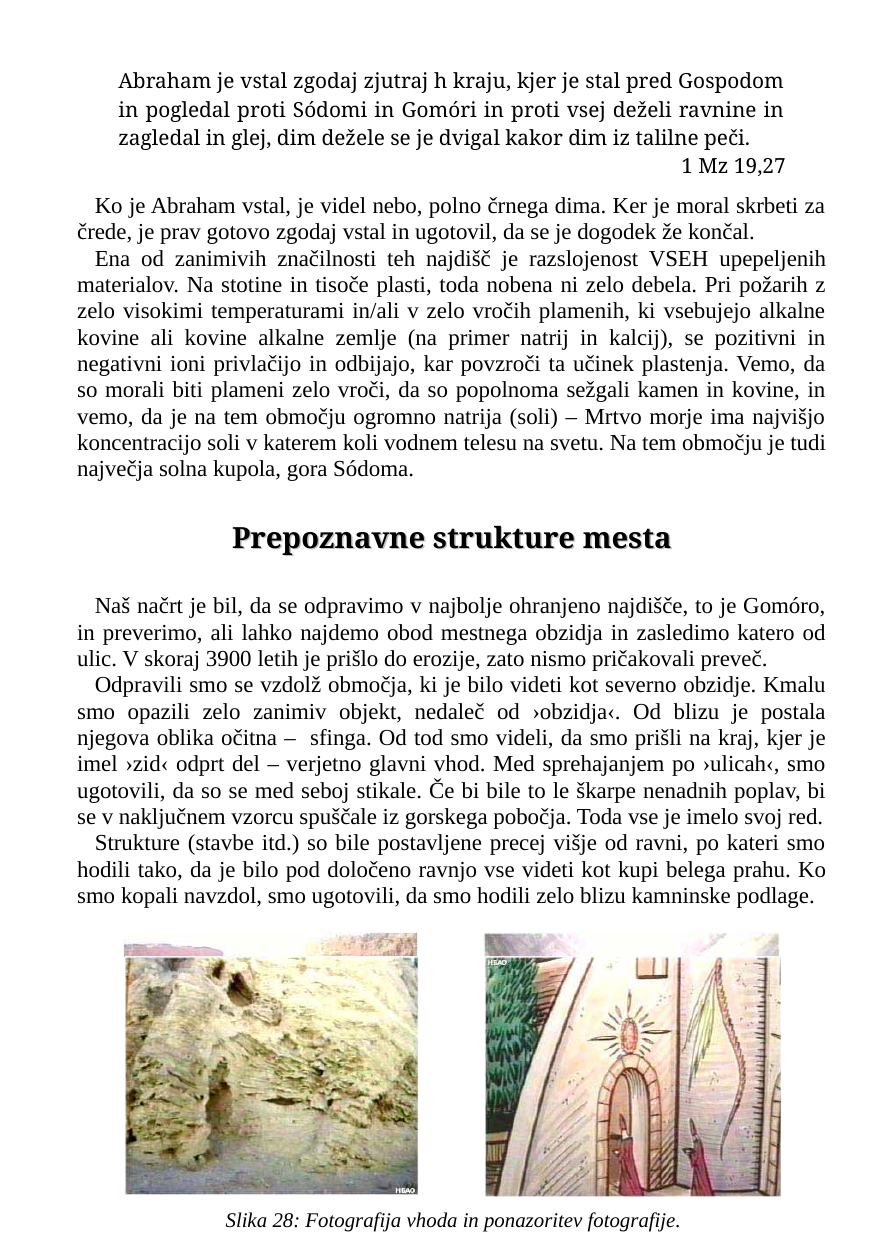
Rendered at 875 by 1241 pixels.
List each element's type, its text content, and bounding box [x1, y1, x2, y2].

text Slika 27: Fotografija obzidja in ponazoritev fotografije. [84, 933, 123, 1208]
text Slika 28: Fotografija vhoda in ponazoritev fotografije. [85, 957, 821, 1232]
text Abraham je vstal zgodaj zjutraj h kraju, kjer je stal pred Gospodom in pogledal proti Sódomi in Gomóri in proti vsej deželi ravnine in zagledal in glej, dim dežele se je dvigal kakor dim iz talilne peči. 1 Mz 19,27 [118, 66, 785, 180]
picture [483, 932, 782, 1197]
text Ena od zanimivih značilnosti teh najdišč je razslojenost VSEH upepeljenih materialov. Na stotine in tisoče plasti, toda nobena ni zelo debela. Pri požarih z zelo visokimi temperaturami in/ali v zelo vročih plamenih, ki vsebujejo alkalne kovine ali kovine alkalne zemlje (na primer natrij in kalcij), se pozitivni in negativni ioni privlačijo in odbijajo, kar povzroči ta učinek plastenja. Vemo, da so morali biti plameni zelo vroči, da so popolnoma sežgali kamen in kovine, in vemo, da je na tem območju ogromno natrija (soli) – Mrtvo morje ima najvišjo koncentracijo soli v katerem koli vodnem telesu na svetu. Na tem območju je tudi največja solna kupola, gora Sódoma. [77, 244, 827, 482]
text Ko je Abraham vstal, je videl nebo, polno črnega dima. Ker je moral skrbeti za črede, je prav gotovo zgodaj vstal in ugotovil, da se je dogodek že končal. [77, 192, 827, 244]
picture [123, 932, 419, 1195]
text Naš načrt je bil, da se odpravimo v najbolje ohranjeno najdišče, to je Gomóro, in preverimo, ali lahko najdemo obod mestnega obzidja in zasledimo katero od ulic. V skoraj 3900 letih je prišlo do erozije, zato nismo pričakovali preveč. [77, 592, 827, 671]
subtitle Prepoznavne strukture mesta [77, 517, 827, 557]
text [85, 1232, 821, 1240]
text Odpravili smo se vzdolž območja, ki je bilo videti kot severno obzidje. Kmalu smo opazili zelo zanimiv objekt, nedaleč od ›obzidja‹. Od blizu je postala njegova oblika očitna – sfinga. Od tod smo videli, da smo prišli na kraj, kjer je imel ›zid‹ odprt del – verjetno glavni vhod. Med sprehajanjem po ›ulicah‹, smo ugotovili, da so se med seboj stikale. Če bi bile to le škarpe nenadnih poplav, bi se v naključnem vzorcu spuščale iz gorskega pobočja. Toda vse je imelo svoj red. [77, 671, 827, 829]
text Slika 27: Fotografija obzidja in ponazoritev fotografije. [418, 933, 483, 957]
text Strukture (stavbe itd.) so bile postavljene precej višje od ravni, po kateri smo hodili tako, da je bilo pod določeno ravnjo vse videti kot kupi belega prahu. Ko smo kopali navzdol, smo ugotovili, da smo hodili zelo blizu kamninske podlage. [77, 829, 827, 908]
